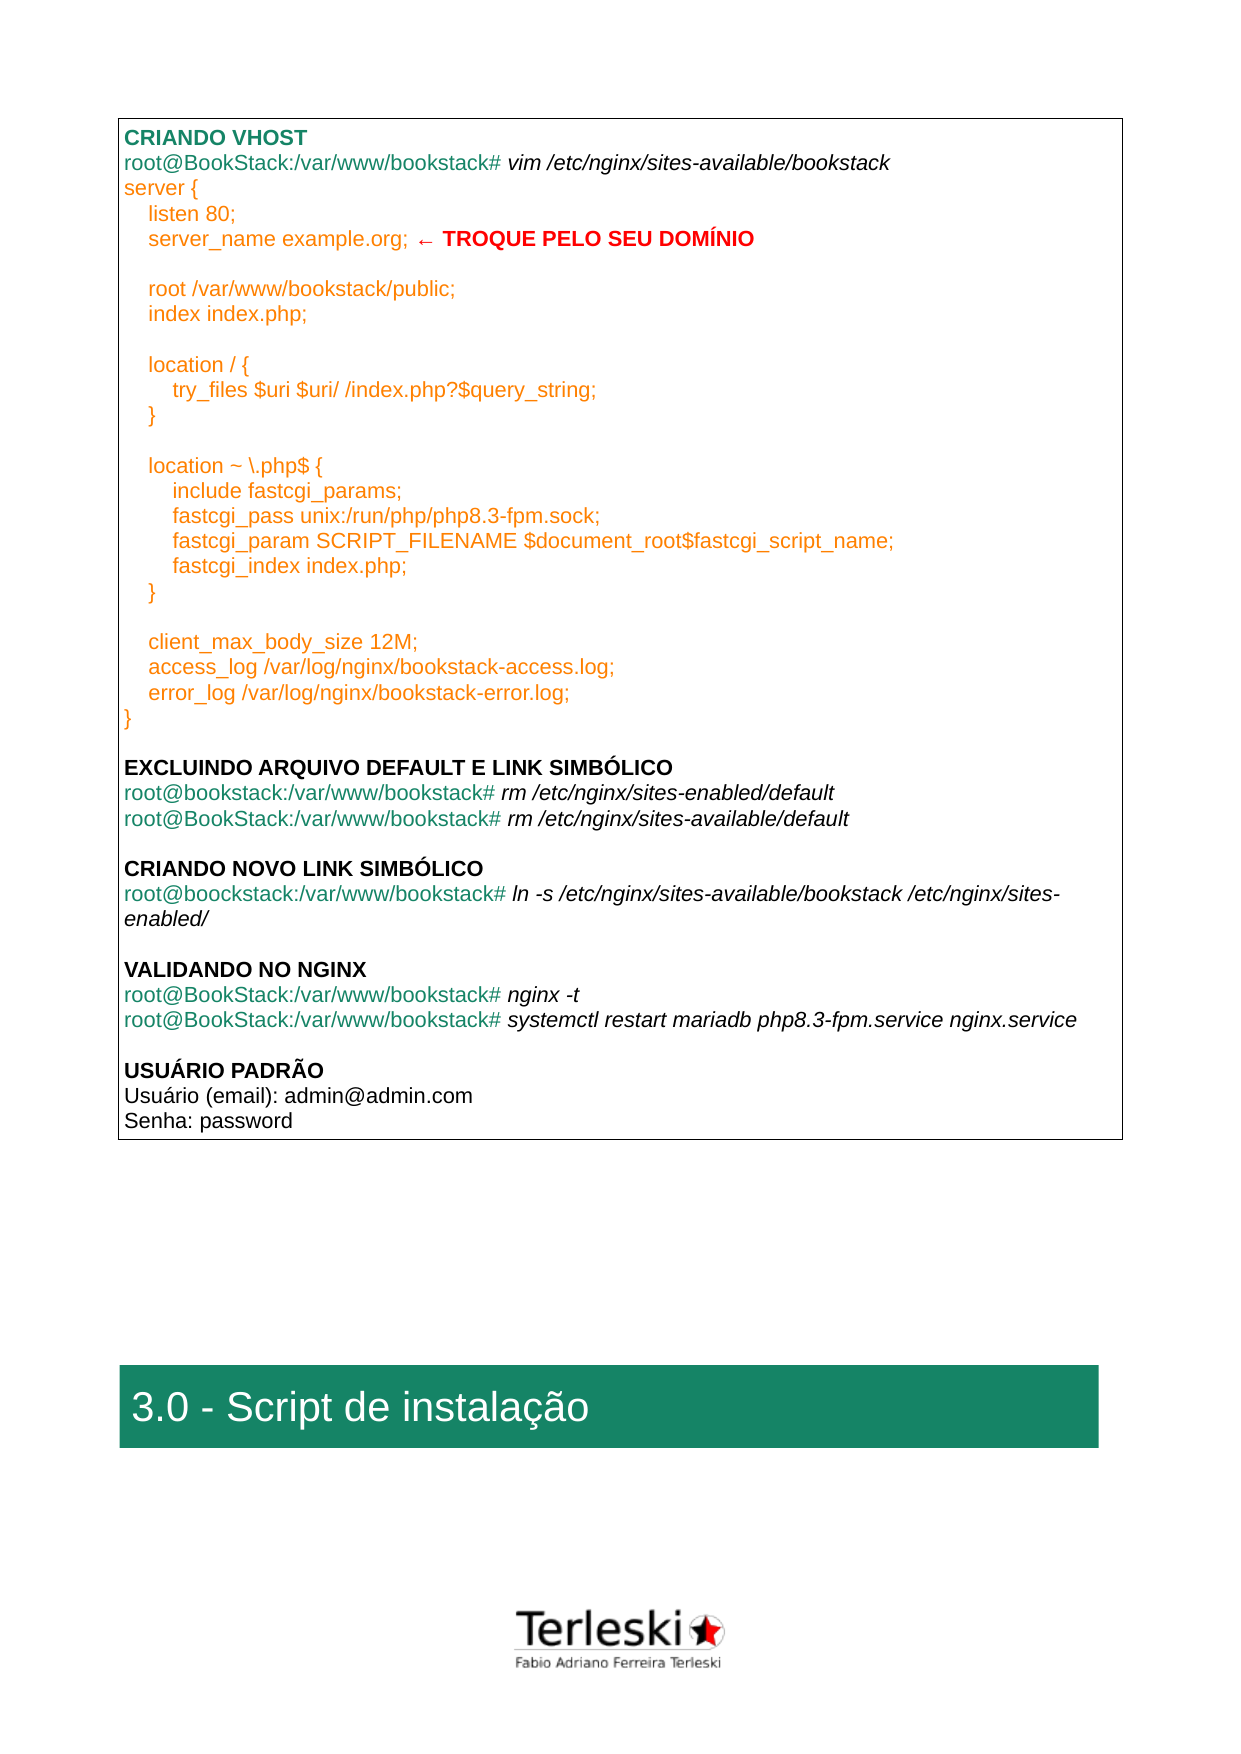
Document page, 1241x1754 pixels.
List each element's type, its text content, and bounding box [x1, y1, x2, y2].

table_header CRIANDO VHOST root@BookStack:/var/www/bookstack# vim /etc/nginx/sites-available/bookstack server { listen 80; server_name example.org; ← TROQUE PELO SEU DOMÍNIO root /var/www/bookstack/public; index index.php; location / { try_files $uri $uri/ /index.php?$query_string; } location ~ \.php$ { include fastcgi_params; fastcgi_pass unix:/run/php/php8.3-fpm.sock; fastcgi_param SCRIPT_FILENAME $document_root$fastcgi_script_name; fastcgi_index index.php; } client_max_body_size 12M; access_log /var/log/nginx/bookstack-access.log; error_log /var/log/nginx/bookstack-error.log; } EXCLUINDO ARQUIVO DEFAULT E LINK SIMBÓLICO root@bookstack:/var/www/bookstack# rm /etc/nginx/sites-enabled/default root@BookStack:/var/www/bookstack# rm /etc/nginx/sites-available/default CRIANDO NOVO LINK SIMBÓLICO root@boockstack:/var/www/bookstack# ln -s /etc/nginx/sites-available/bookstack /etc/nginx/sites-enabled/ VALIDANDO NO NGINX root@BookStack:/var/www/bookstack# nginx -t root@BookStack:/var/www/bookstack# systemctl restart mariadb php8.3-fpm.service nginx.service USUÁRIO PADRÃO Usuário (email): admin@admin.com Senha: password [119, 119, 1122, 1139]
subtitle 3.0 – Script de instalação [1099, 1383, 1122, 1431]
picture [513, 1607, 727, 1673]
